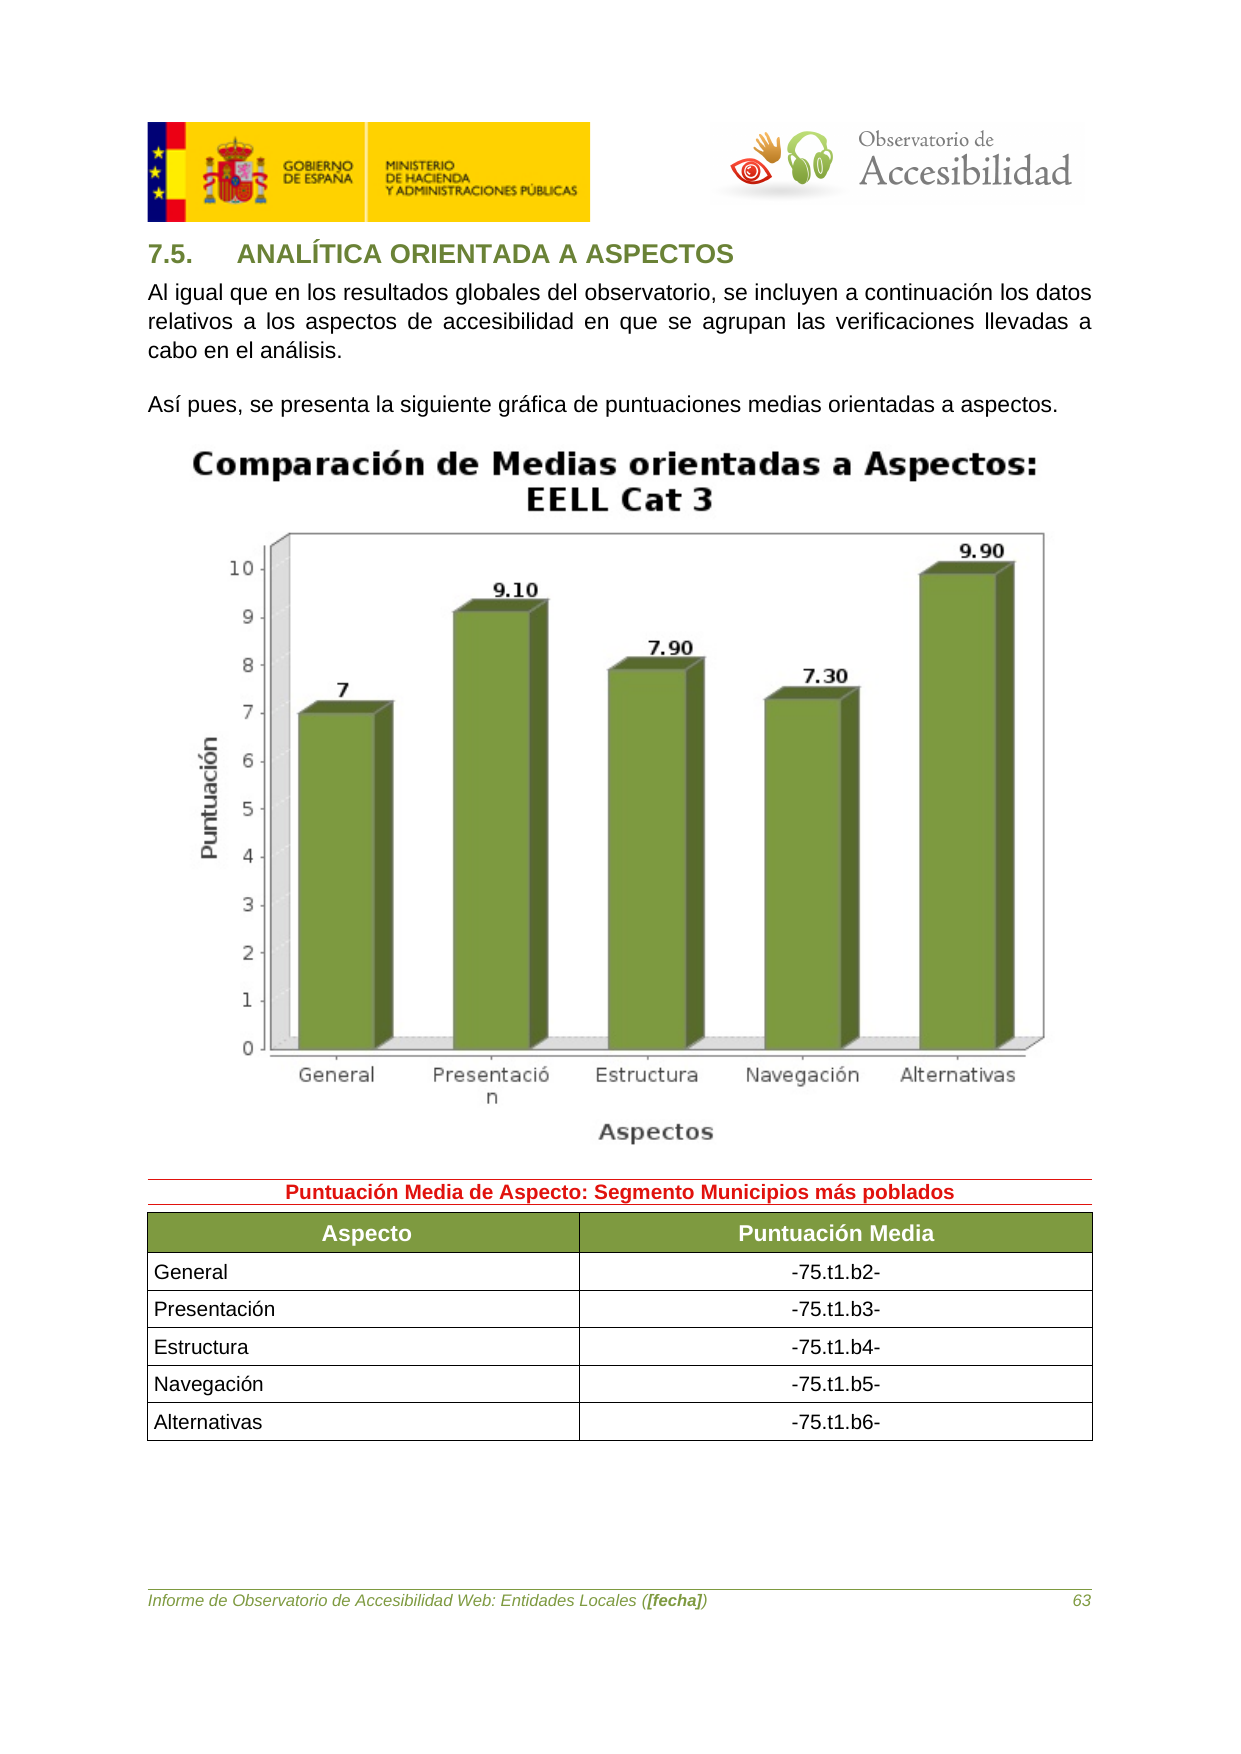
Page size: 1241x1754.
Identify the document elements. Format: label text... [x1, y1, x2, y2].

text Puntuación Media de Aspecto: Segmento Municipios más poblados [148, 1180, 1092, 1204]
table_cell Estructura [148, 1328, 579, 1365]
list Analítica orientada a aspectos [148, 238, 1092, 269]
table_cell -75.t1.b6- [580, 1403, 1092, 1440]
table_cell -75.t1.b4- [580, 1328, 1092, 1365]
table_cell -75.t1.b3- [580, 1291, 1092, 1327]
table_cell -75.t1.b5- [580, 1366, 1092, 1402]
picture [178, 444, 1062, 1154]
table_cell Presentación [148, 1291, 579, 1327]
table_cell -75.t1.b2- [580, 1253, 1092, 1290]
table_cell General [148, 1253, 579, 1290]
table_cell Alternativas [148, 1403, 579, 1440]
text Al igual que en los resultados globales del observatorio, se incluyen a continuación los datos relativos a los aspectos de accesibilidad en que se agrupan las verificaciones llevadas a cabo en el análisis. [148, 279, 1092, 363]
picture [147, 122, 591, 222]
table_header Puntuación Media [580, 1213, 1092, 1252]
text Así pues, se presenta la siguiente gráfica de puntuaciones medias orientadas a aspectos. [148, 391, 1092, 417]
table_header Aspecto [148, 1213, 579, 1252]
table_cell Navegación [148, 1366, 579, 1402]
picture [710, 122, 1086, 205]
